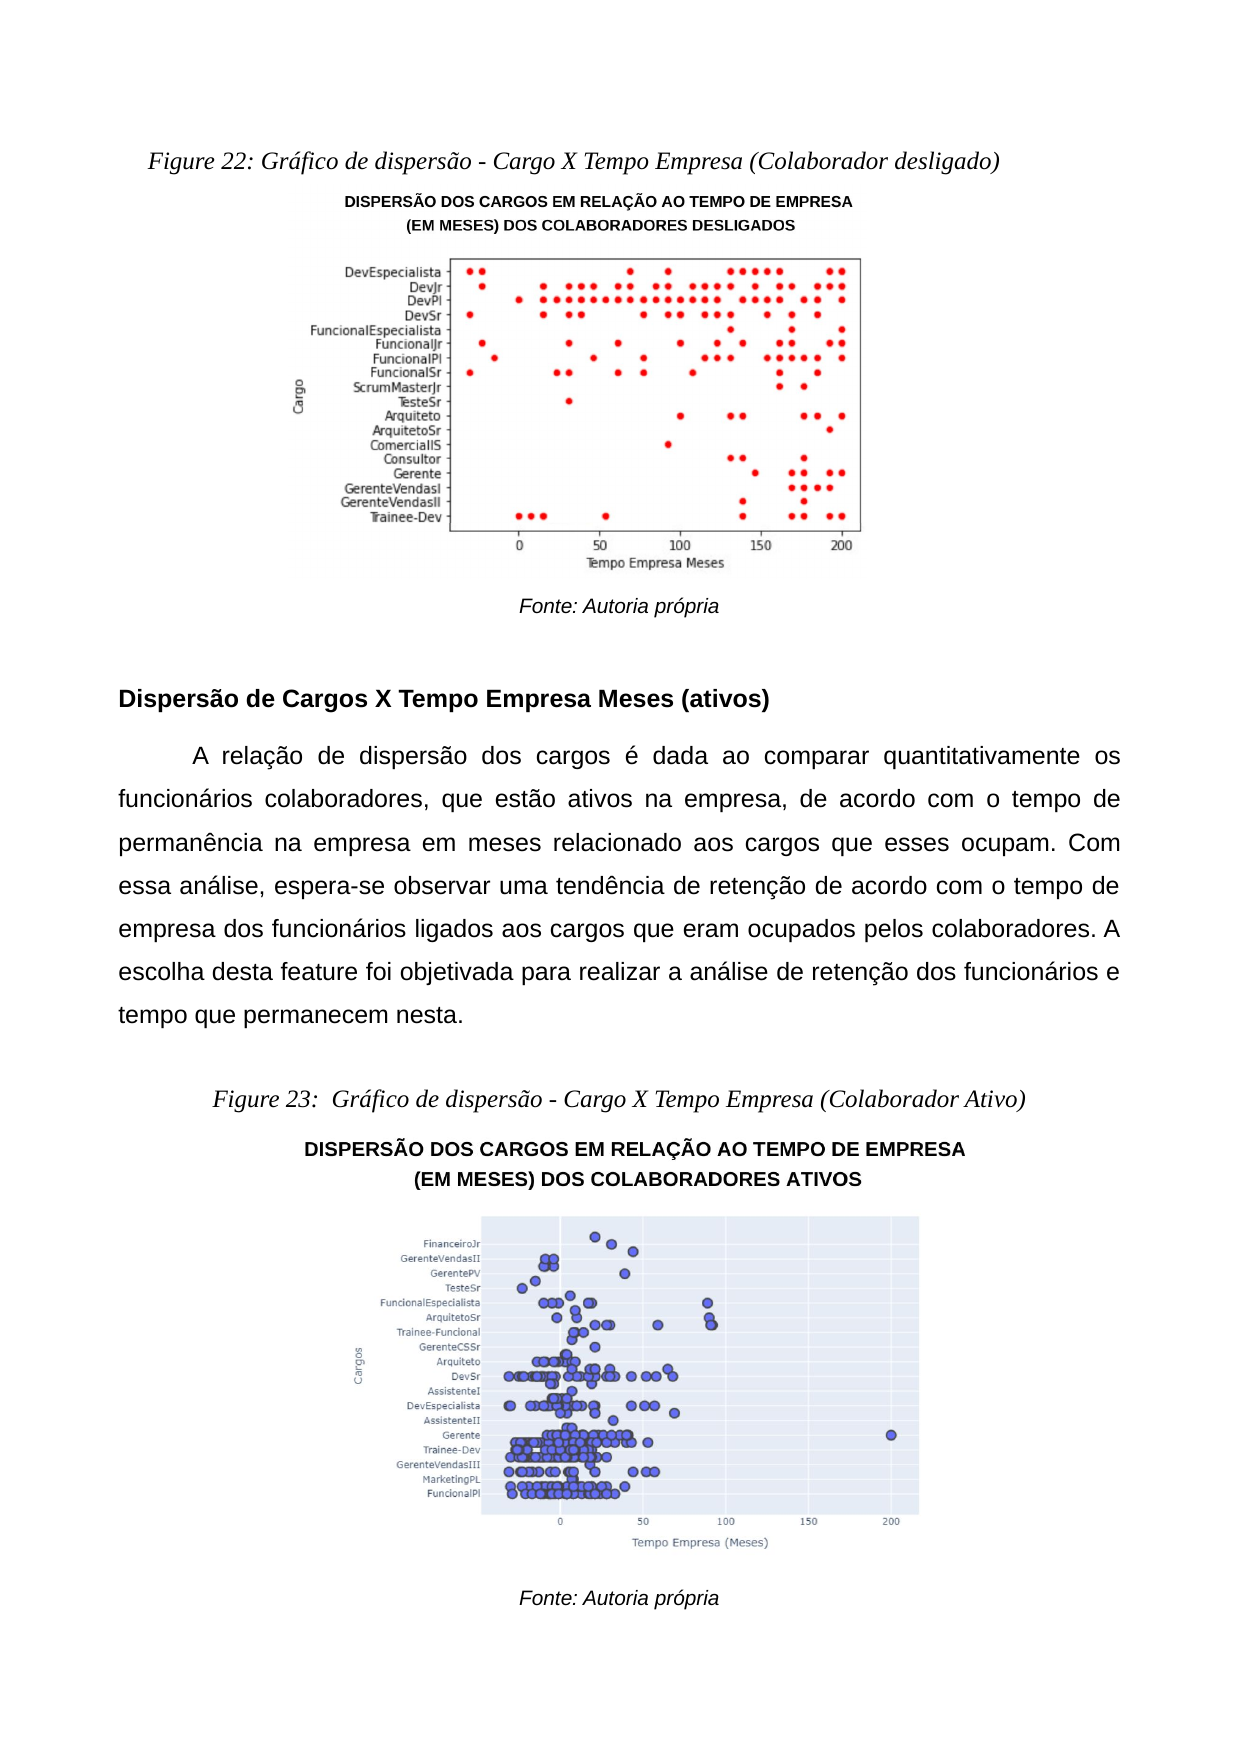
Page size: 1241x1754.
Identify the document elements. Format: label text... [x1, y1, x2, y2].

text Fonte: Autoria própria [118, 118, 1122, 618]
text Figure 23: Gráfico de dispersão - Cargo X Tempo Empresa (Colaborador Ativo) [212, 1084, 1056, 1113]
text Dispersão de Cargos X Tempo Empresa Meses (ativos) [118, 684, 1122, 712]
picture [296, 1130, 972, 1564]
picture [288, 184, 867, 579]
text A relação de dispersão dos cargos é dada ao comparar quantitativamente os funcionários colaboradores, que estão ativos na empresa, de acordo com o tempo de permanência na empresa em meses relacionado aos cargos que esses ocupam. Com essa análise, espera-se observar uma tendência de retenção de acordo com o tempo de empresa dos funcionários ligados aos cargos que eram ocupados pelos colaboradores. A escolha desta feature foi objetivada para realizar a análise de retenção dos funcionários e tempo que permanecem nesta. [118, 741, 1122, 1029]
text Fonte: Autoria própria [118, 1058, 1122, 1609]
text Figure 22: Gráfico de dispersão - Cargo X Tempo Empresa (Colaborador desligado) [148, 146, 1079, 175]
